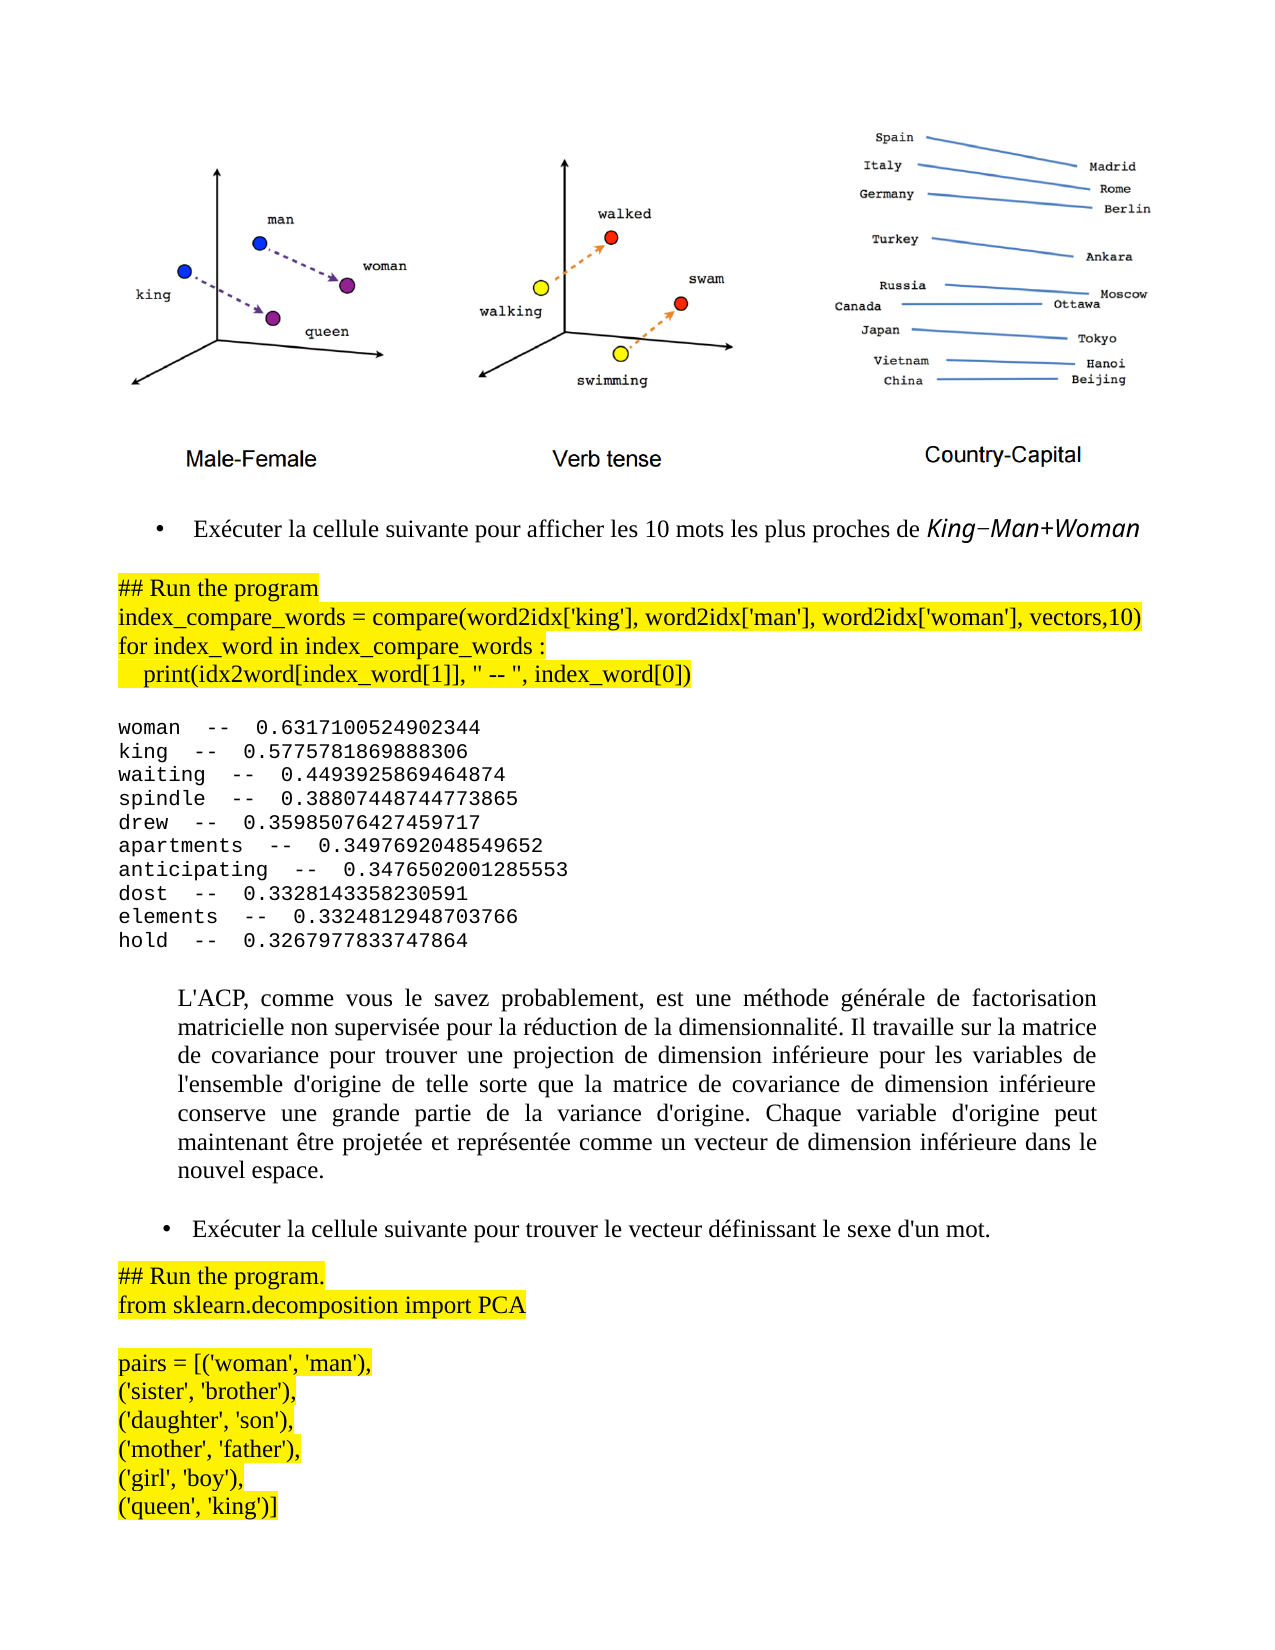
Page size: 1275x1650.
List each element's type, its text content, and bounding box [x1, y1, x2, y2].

list Exécuter la cellule suivante pour afficher les 10 mots les plus proches de King−Man+Woman [156, 511, 1157, 544]
text from sklearn.decomposition import PCA [118, 1290, 1157, 1319]
list Exécuter la cellule suivante pour trouver le vecteur définissant le sexe d'un mot. [162, 1214, 1157, 1242]
picture [118, 118, 1157, 482]
text drew -- 0.35985076427459717 [118, 812, 1157, 835]
text ('daughter', 'son'), [118, 1405, 1157, 1434]
text for index_word in index_compare_words : [118, 631, 1157, 659]
text waiting -- 0.4493925869464874 [118, 764, 1157, 788]
text pairs = [('woman', 'man'), [118, 1348, 1157, 1376]
text ('queen', 'king')] [118, 1491, 1157, 1520]
text ('sister', 'brother'), [118, 1376, 1157, 1405]
text king -- 0.5775781869888306 [118, 741, 1157, 764]
text hold -- 0.3267977833747864 [118, 930, 1157, 953]
text ## Run the program [118, 573, 1157, 602]
text index_compare_words = compare(word2idx['king'], word2idx['man'], word2idx['woman'], vectors,10) [118, 602, 1157, 631]
text elements -- 0.3324812948703766 [118, 906, 1157, 930]
text ## Run the program. [118, 1261, 1157, 1290]
text ('girl', 'boy'), [118, 1463, 1157, 1491]
text woman -- 0.6317100524902344 [118, 717, 1157, 741]
text ('mother', 'father'), [118, 1434, 1157, 1463]
text dost -- 0.3328143358230591 [118, 883, 1157, 906]
text spindle -- 0.38807448744773865 [118, 788, 1157, 812]
text print(idx2word[index_word[1]], " -- ", index_word[0]) [118, 659, 1157, 688]
text L'ACP, comme vous le savez probablement, est une méthode générale de factorisation matricielle non supervisée pour la réduction de la dimensionnalité. Il travaille sur la matrice de covariance pour trouver une projection de dimension inférieure pour les variables de l'ensemble d'origine de telle sorte que la matrice de covariance de dimension inférieure conserve une grande partie de la variance d'origine. Chaque variable d'origine peut maintenant être projetée et représentée comme un vecteur de dimension inférieure dans le nouvel espace. [177, 983, 1098, 1184]
text anticipating -- 0.3476502001285553 [118, 859, 1157, 883]
text apartments -- 0.3497692048549652 [118, 835, 1157, 859]
